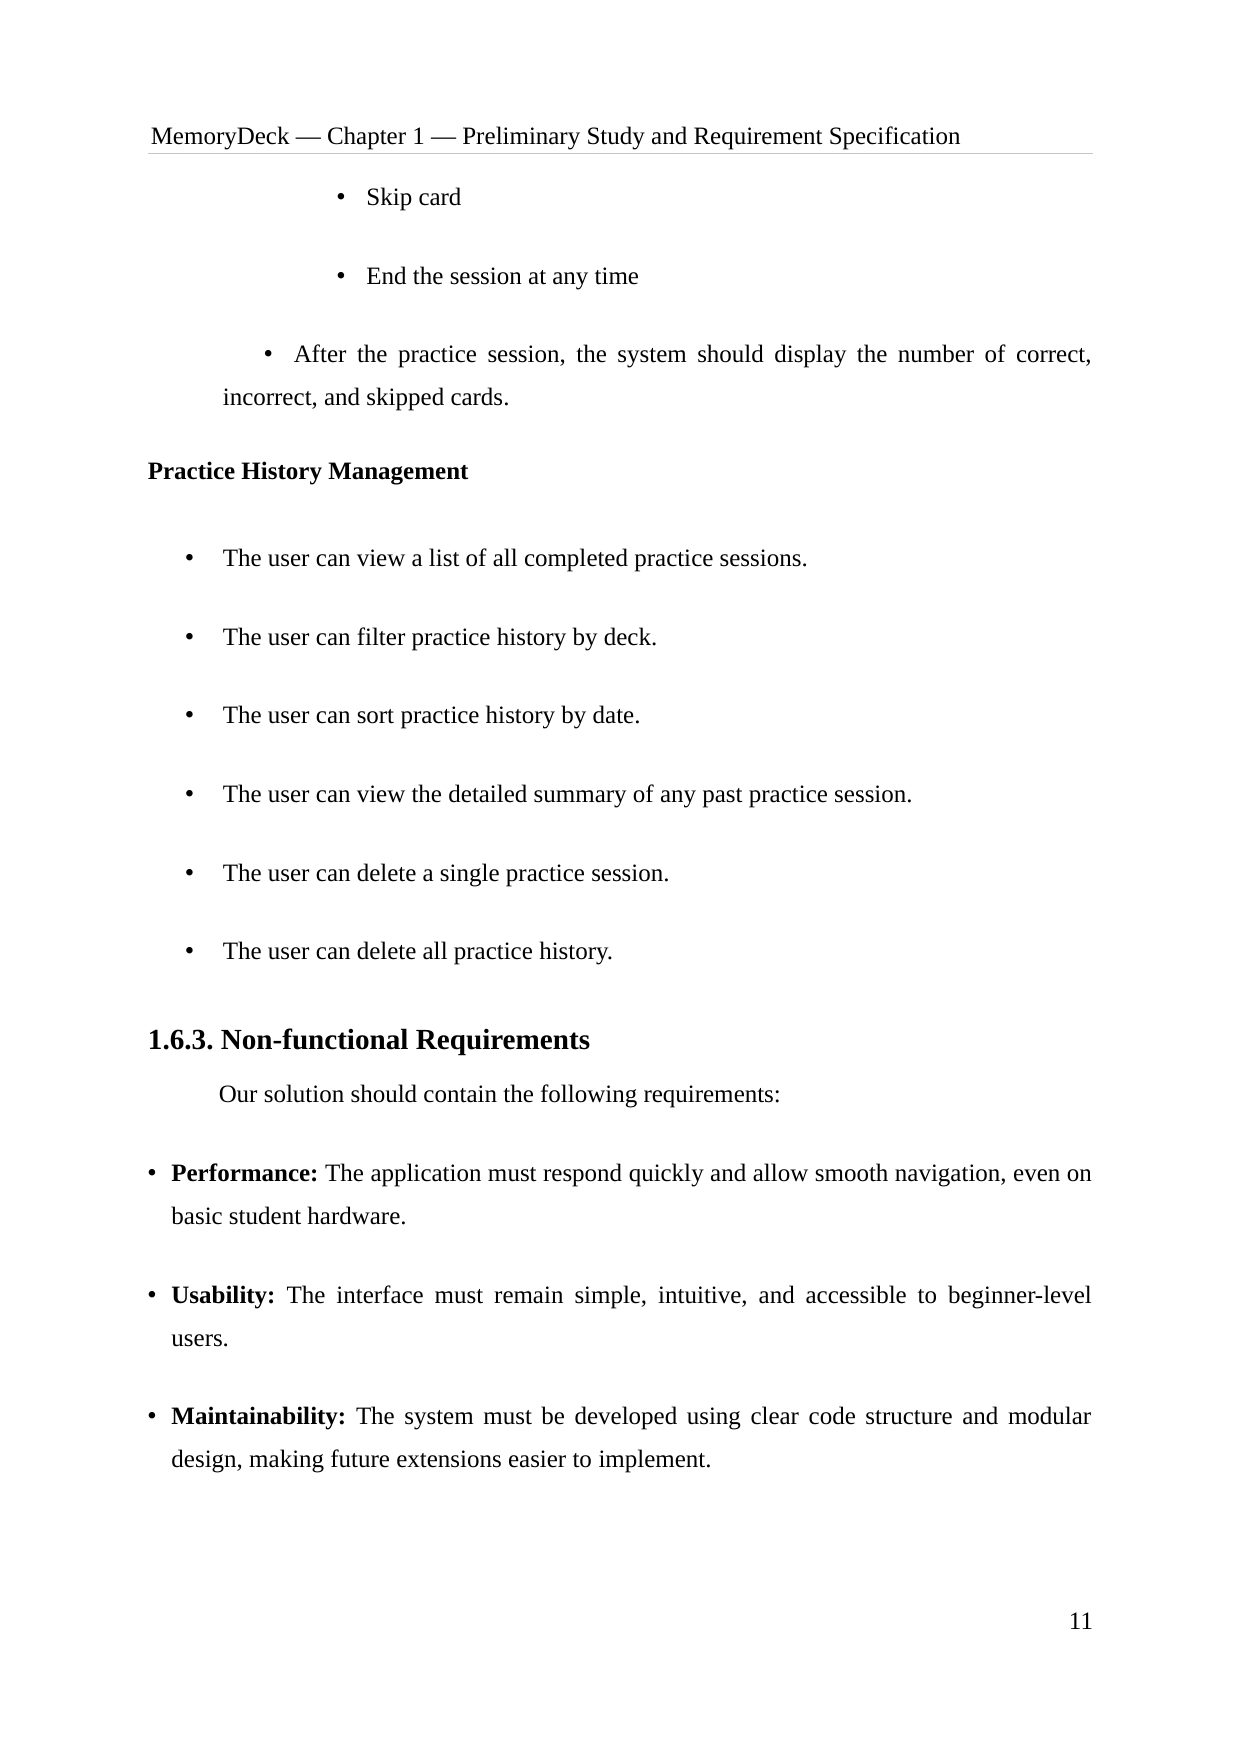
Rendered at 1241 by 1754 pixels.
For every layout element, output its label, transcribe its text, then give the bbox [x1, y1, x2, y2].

list Performance: The application must respond quickly and allow smooth navigation, even on basic student hardware. [148, 1158, 1093, 1230]
list The user can view a list of all completed practice sessions. [185, 543, 1093, 572]
list Skip card [266, 182, 1093, 211]
list The user can delete all practice history. [185, 936, 1093, 965]
list The user can sort practice history by date. [185, 701, 1093, 729]
list The user can delete a single practice session. [185, 858, 1093, 886]
list Maintainability: The system must be developed using clear code structure and modular design, making future extensions easier to implement. [148, 1401, 1093, 1473]
subtitle Practice History Management [148, 456, 1093, 513]
subtitle 1.6.3. Non-functional Requirements [148, 1022, 1093, 1056]
list The user can view the detailed summary of any past practice session. [185, 779, 1093, 808]
list The user can filter practice history by deck. [185, 622, 1093, 651]
list After the practice session, the system should display the number of correct, incorrect, and skipped cards. [193, 339, 1093, 411]
list End the session at any time [266, 261, 1093, 289]
text Our solution should contain the following requirements: [148, 1079, 1093, 1108]
list Usability: The interface must remain simple, intuitive, and accessible to beginner-level users. [148, 1280, 1093, 1352]
